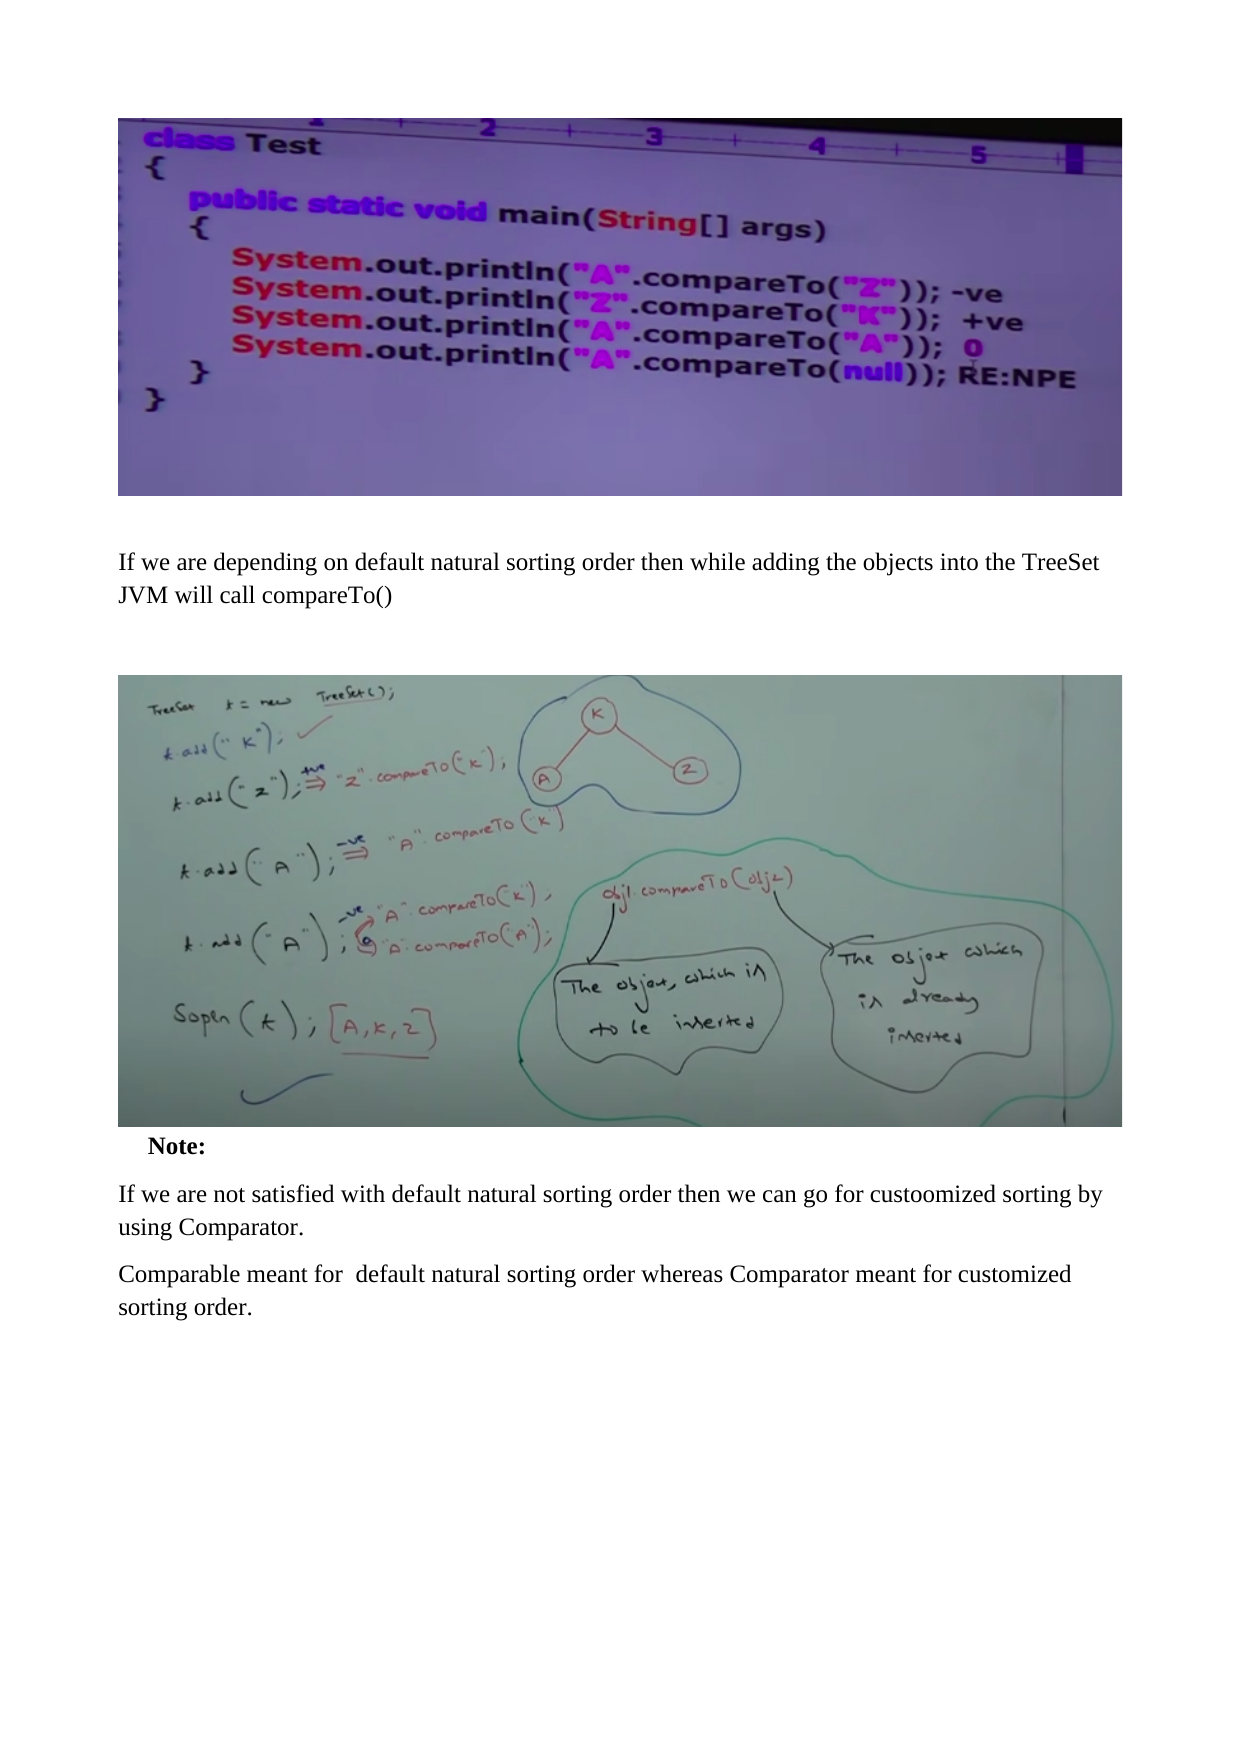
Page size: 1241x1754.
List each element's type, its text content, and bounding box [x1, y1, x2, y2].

text Comparable meant for default natural sorting order whereas Comparator meant for customized sorting order. [118, 1259, 1122, 1321]
text If we are depending on default natural sorting order then while adding the objects into the TreeSet JVM will call compareTo() [118, 547, 1122, 609]
picture [118, 118, 1123, 496]
text If we are not satisfied with default natural sorting order then we can go for custoomized sorting by using Comparator. [118, 1179, 1122, 1240]
picture [118, 675, 1123, 1127]
text Note: [148, 1127, 1122, 1160]
